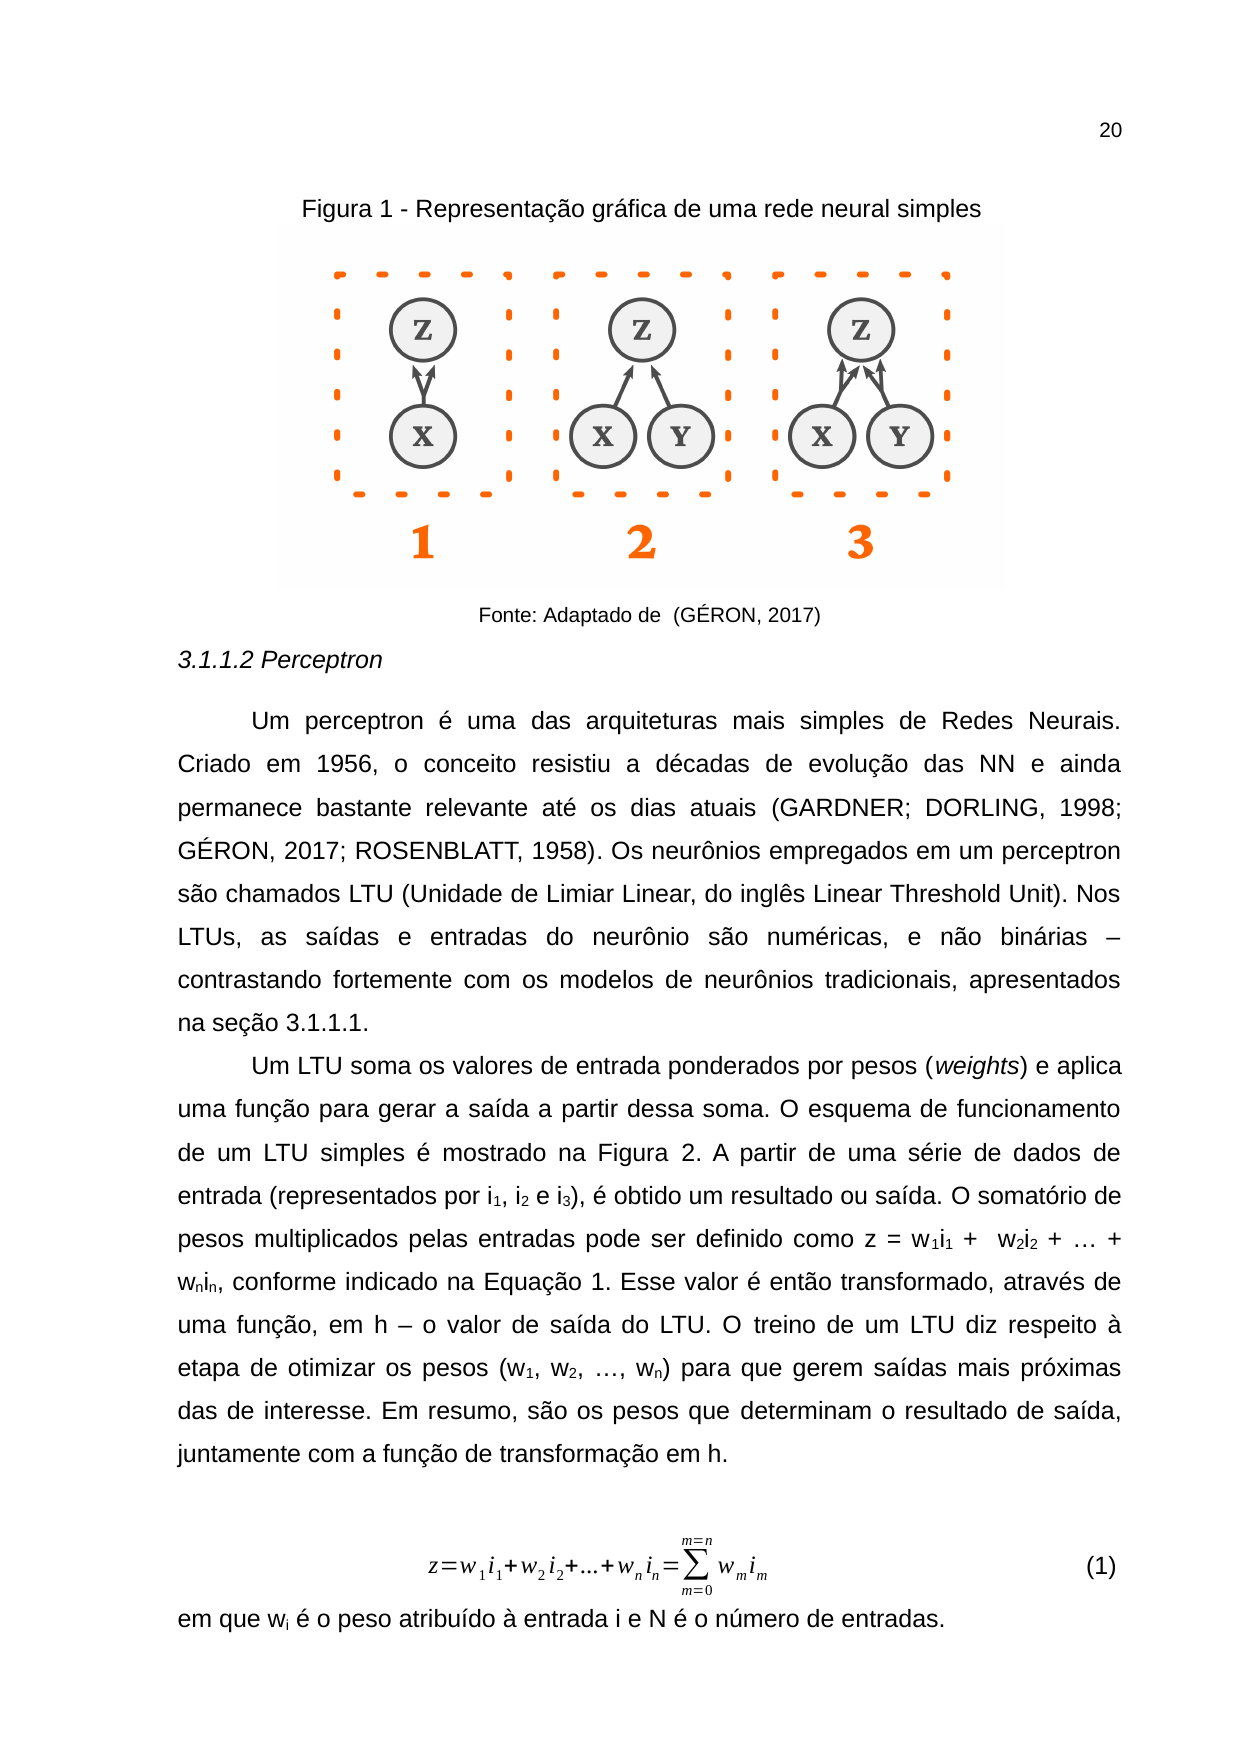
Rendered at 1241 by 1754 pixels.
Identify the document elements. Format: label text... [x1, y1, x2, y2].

table_header (1) [1017, 1526, 1122, 1604]
text Fonte: Adaptado de (GÉRON, 2017) [177, 177, 1122, 627]
text em que wi é o peso atribuído à entrada i e N é o número de entradas. [177, 1604, 1122, 1633]
text Um perceptron é uma das arquiteturas mais simples de Redes Neurais. Criado em 1956, o conceito resistiu a décadas de evolução das NN e ainda permanece bastante relevante até os dias atuais (GARDNER; DORLING, 1998; GÉRON, 2017; ROSENBLATT, 1958). Os neurônios empregados em um perceptron são chamados LTU (Unidade de Limiar Linear, do inglês Linear Threshold Unit). Nos LTUs, as saídas e entradas do neurônio são numéricas, e não binárias – contrastando fortemente com os modelos de neurônios tradicionais, apresentados na seção 3.1.1.1. [177, 706, 1122, 1037]
subtitle Perceptron [177, 645, 1122, 674]
table_header [177, 1526, 1017, 1604]
text Um LTU soma os valores de entrada ponderados por pesos (weights) e aplica uma função para gerar a saída a partir dessa soma. O esquema de funcionamento de um LTU simples é mostrado na Figura 2. A partir de uma série de dados de entrada (representados por i1, i2 e i3), é obtido um resultado ou saída. O somatório de pesos multiplicados pelas entradas pode ser definido como z = w1i1 + w2i2 + … + wnin, conforme indicado na Equação 1. Esse valor é então transformado, através de uma função, em h – o valor de saída do LTU. O treino de um LTU diz respeito à etapa de otimizar os pesos (w1, w2, …, wn) para que gerem saídas mais próximas das de interesse. Em resumo, são os pesos que determinam o resultado de saída, juntamente com a função de transformação em h. [177, 1051, 1122, 1468]
text Figura 1 - Representação gráfica de uma rede neural simples [258, 194, 1026, 223]
picture [278, 223, 1006, 589]
